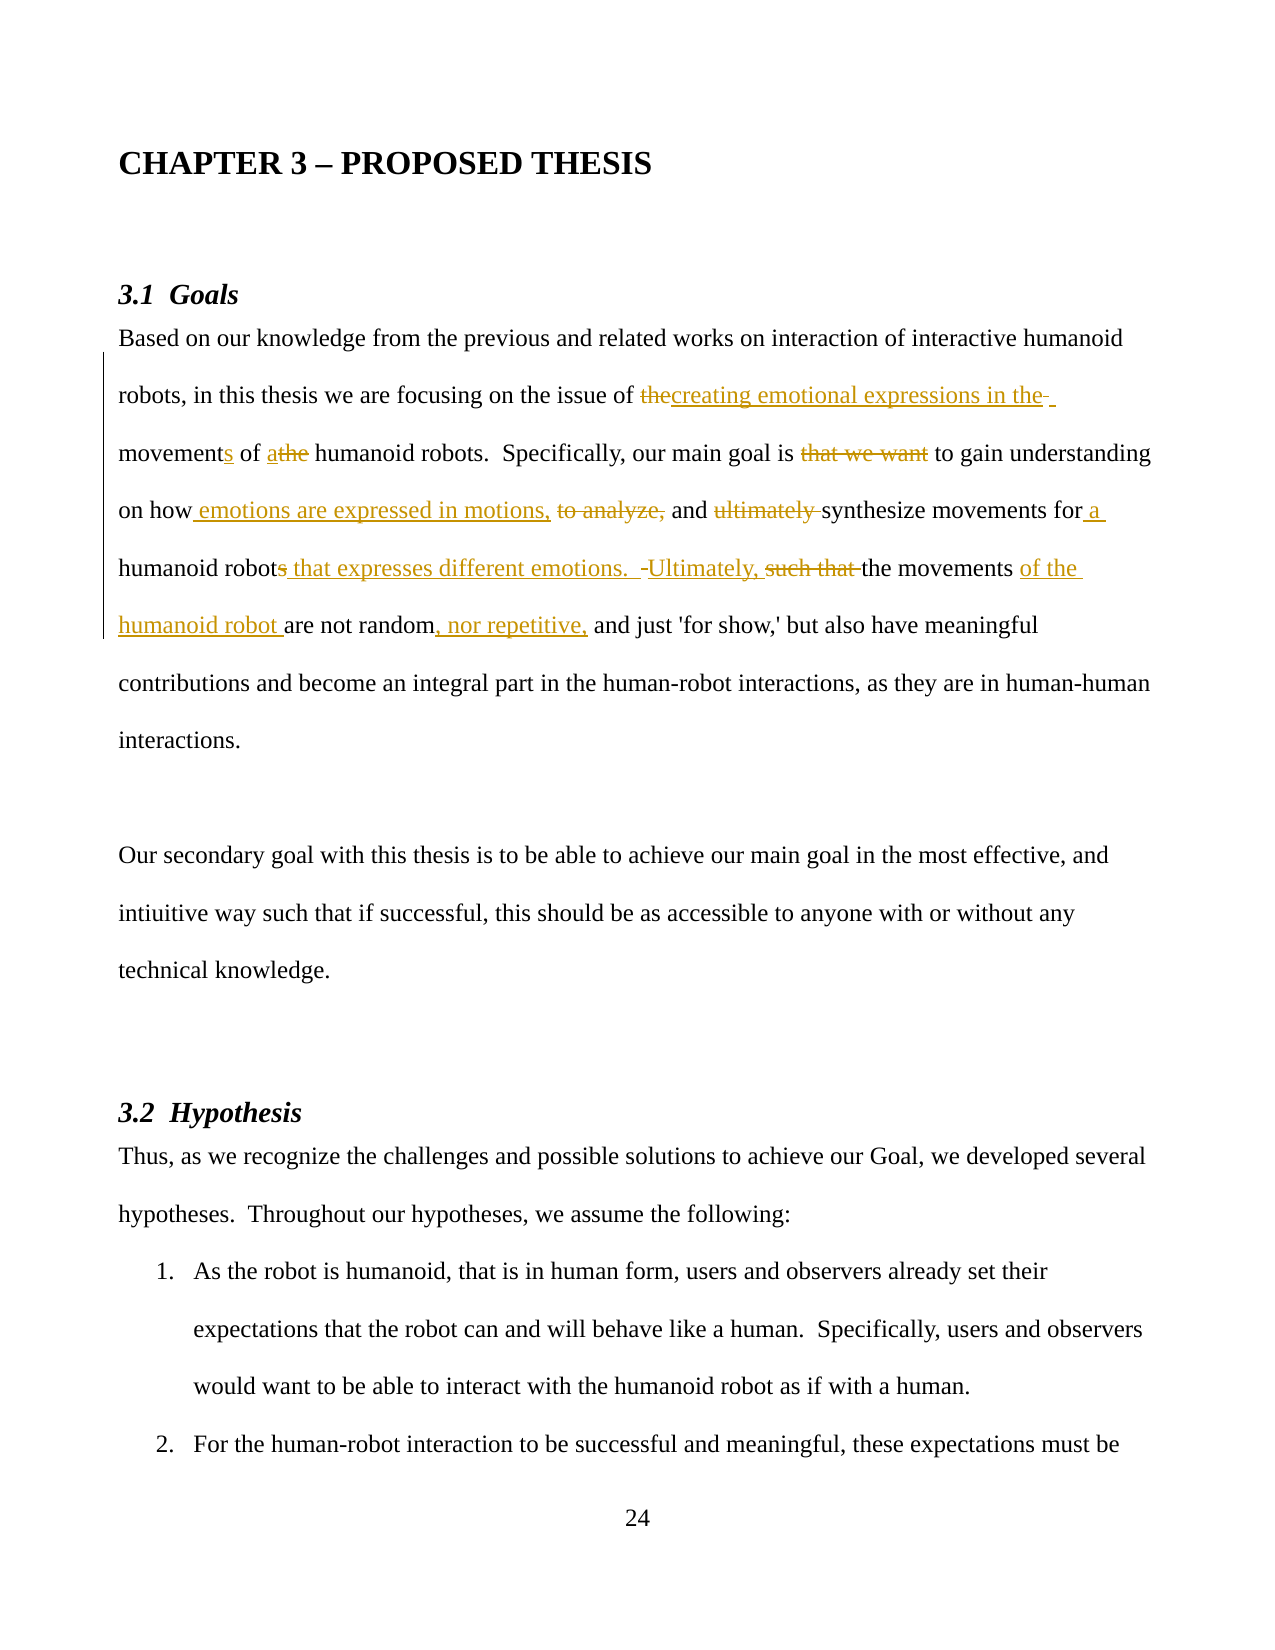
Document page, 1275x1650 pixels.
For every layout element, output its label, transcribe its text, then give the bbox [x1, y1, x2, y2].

list As the robot is humanoid, that is in human form, users and observers already set their expectations that the robot can and will behave like a human. Specifically, users and observers would want to be able to interact with the humanoid robot as if with a human. [156, 1256, 1157, 1400]
subtitle CHAPTER 3 – PROPOSED THESIS [118, 143, 1157, 182]
list For the human-robot interaction to be successful and meaningful, these expectations must be [156, 1429, 1157, 1458]
text Based on our knowledge from the previous and related works on interaction of interactive humanoid robots, in this thesis we are focusing on the issue of creating emotional expressions in the movements of a humanoid robots. Specifically, our main goal is to gain understanding on how emotions are expressed in motions, and synthesize movements for a humanoid robot that expresses different emotions. Ultimately, the movements of the humanoid robot are not random, nor repetitive, and just 'for show,' but also have meaningful contributions and become an integral part in the human-robot interactions, as they are in human-human interactions. [118, 323, 1157, 754]
subtitle 3.2 Hypothesis [118, 1095, 1157, 1129]
text Our secondary goal with this thesis is to be able to achieve our main goal in the most effective, and intiuitive way such that if successful, this should be as accessible to anyone with or without any technical knowledge. [118, 840, 1157, 984]
text Thus, as we recognize the challenges and possible solutions to achieve our Goal, we developed several hypotheses. Throughout our hypotheses, we assume the following: [118, 1141, 1157, 1228]
subtitle 3.1 Goals [118, 277, 1157, 310]
